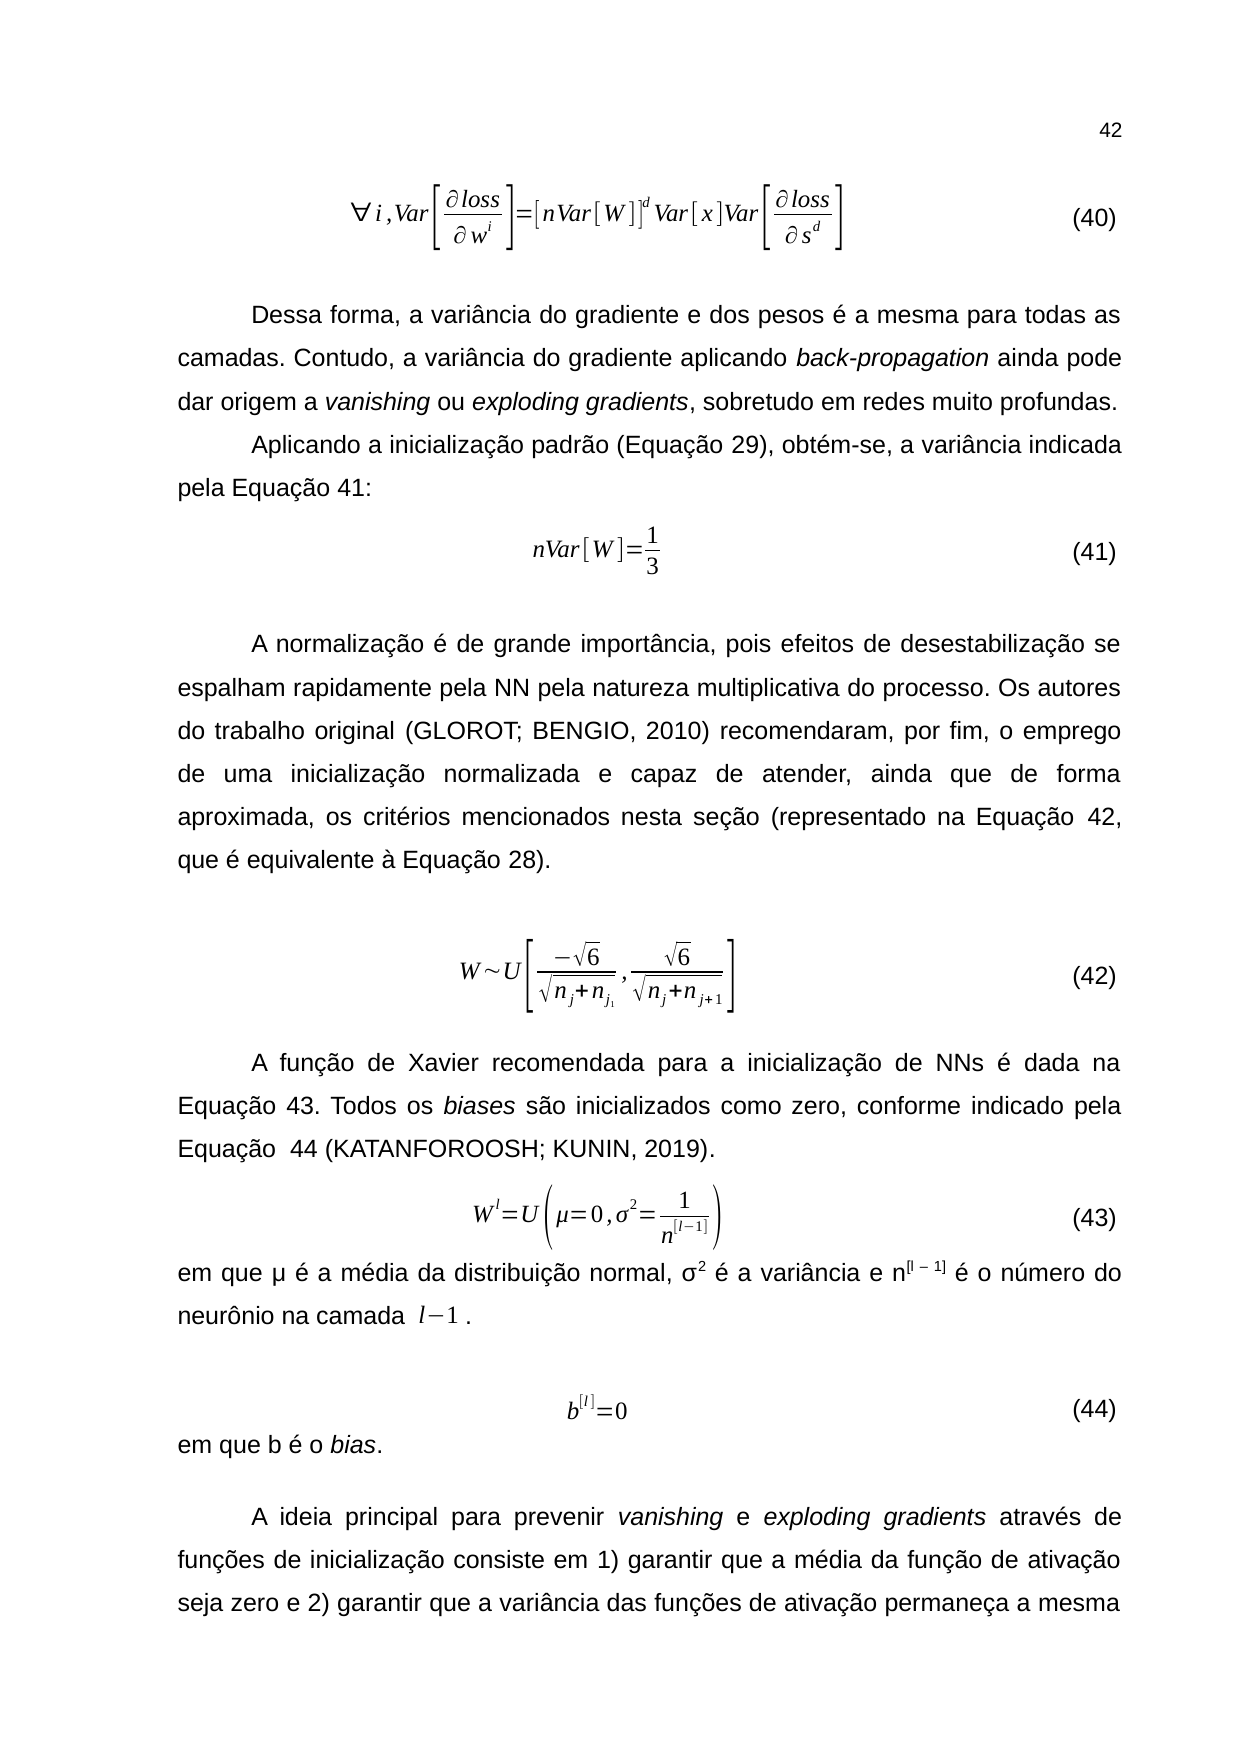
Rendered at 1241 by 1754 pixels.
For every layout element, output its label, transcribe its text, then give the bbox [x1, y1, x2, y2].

text em que μ é a média da distribuição normal, σ2 é a variância e n[l – 1] é o número do neurônio na camada . [177, 1258, 1122, 1329]
table_header (43) [1017, 1177, 1122, 1258]
table_header (44) [1017, 1387, 1122, 1429]
text A normalização é de grande importância, pois efeitos de desestabilização se espalham rapidamente pela NN pela natureza multiplicativa do processo. Os autores do trabalho original (GLOROT; BENGIO, 2010) recomendaram, por fim, o emprego de uma inicialização normalizada e capaz de atender, ainda que de forma aproximada, os critérios mencionados nesta seção (representado na Equação 42, que é equivalente à Equação 28). [177, 629, 1122, 874]
table_header [177, 177, 1017, 257]
text em que b é o bias. [177, 1429, 1122, 1458]
table_header [177, 931, 1017, 1019]
table_header (42) [1017, 931, 1122, 1019]
table_header [177, 1387, 1017, 1429]
text Aplicando a inicialização padrão (Equação 29), obtém-se, a variância indicada pela Equação 41: [177, 430, 1122, 502]
table_header (40) [1017, 177, 1122, 257]
table_header [177, 516, 1017, 586]
text A função de Xavier recomendada para a inicialização de NNs é dada na Equação 43. Todos os biases são inicializados como zero, conforme indicado pela Equação 44 (KATANFOROOSH; KUNIN, 2019). [177, 1048, 1122, 1163]
table_header [177, 1177, 1017, 1258]
table_header (41) [1017, 516, 1122, 586]
text Dessa forma, a variância do gradiente e dos pesos é a mesma para todas as camadas. Contudo, a variância do gradiente aplicando back-propagation ainda pode dar origem a vanishing ou exploding gradients, sobretudo em redes muito profundas. [177, 300, 1122, 415]
text A ideia principal para prevenir vanishing e exploding gradients através de funções de inicialização consiste em 1) garantir que a média da função de ativação seja zero e 2) garantir que a variância das funções de ativação permaneça a mesma [177, 1501, 1122, 1616]
